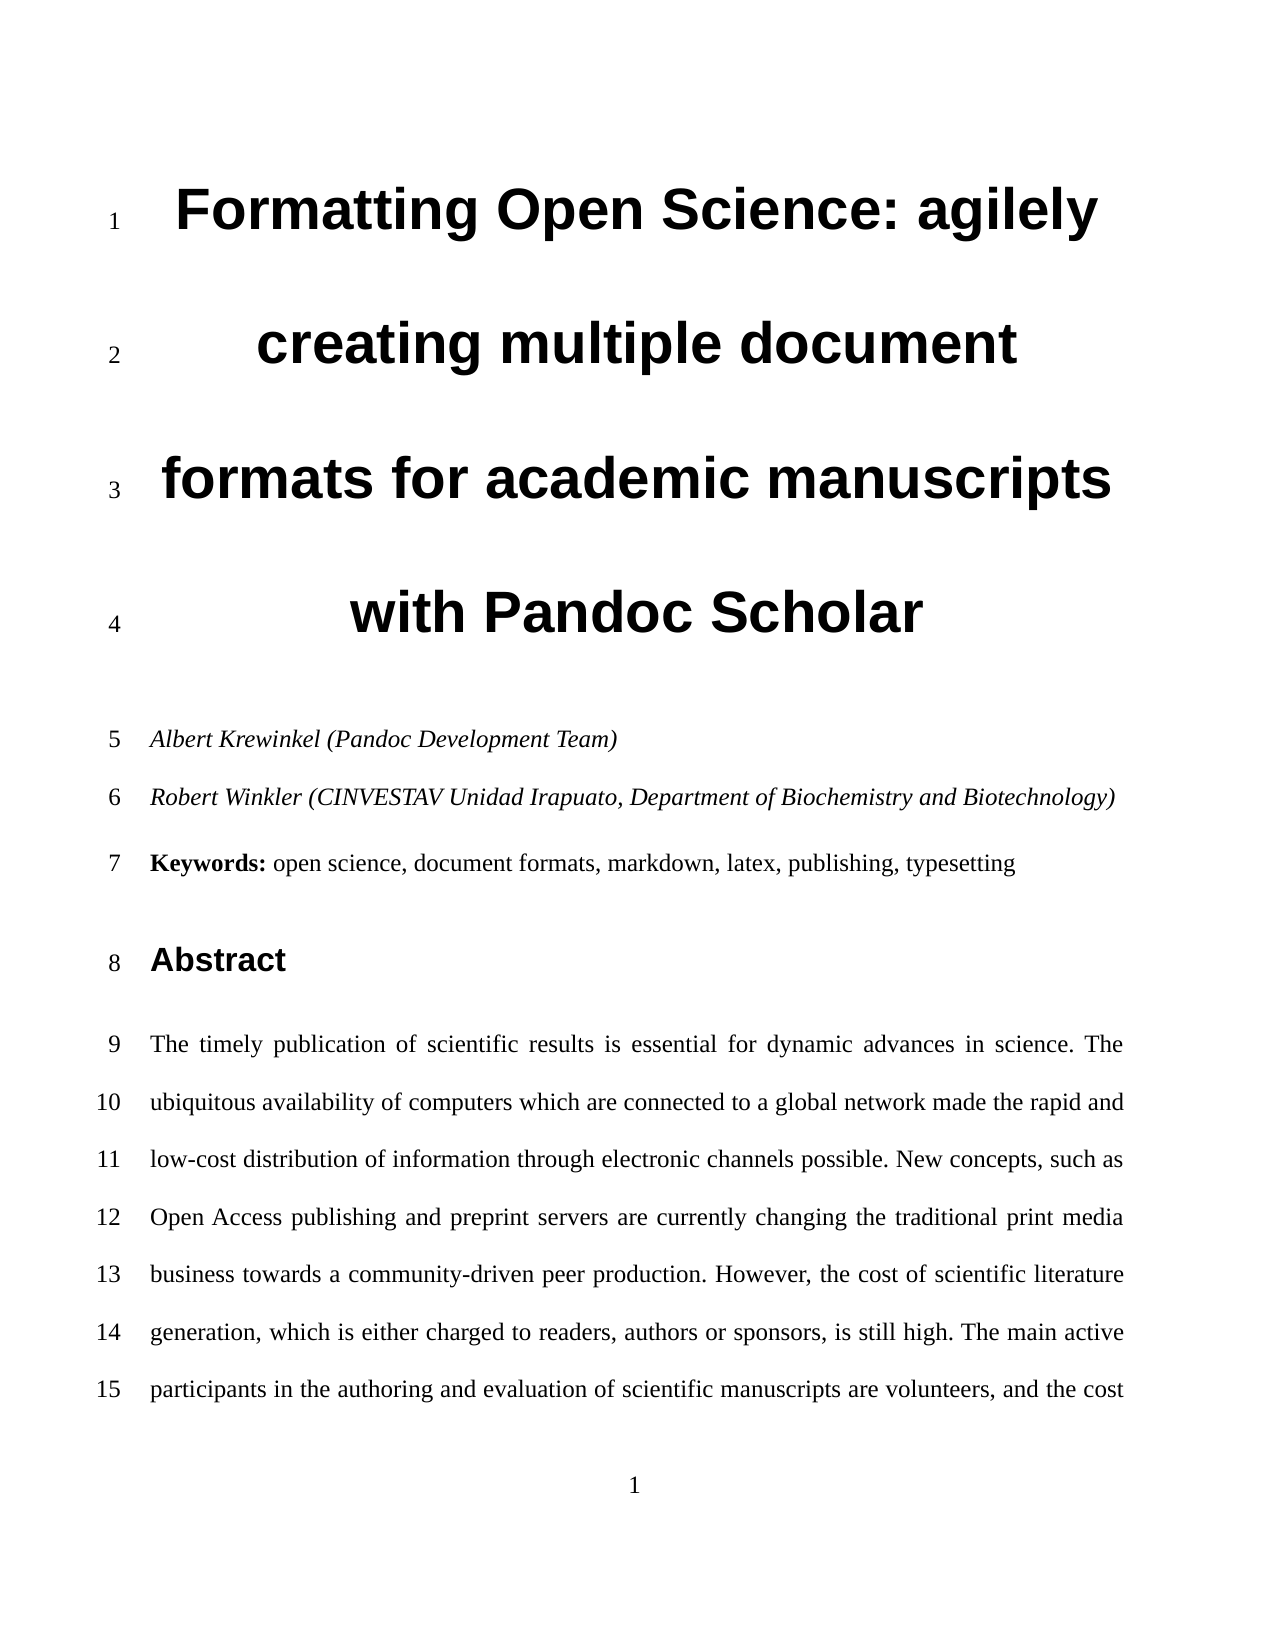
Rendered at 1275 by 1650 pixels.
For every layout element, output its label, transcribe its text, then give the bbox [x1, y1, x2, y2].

text The timely publication of scientific results is essential for dynamic advances in science. The ubiquitous availability of computers which are connected to a global network made the rapid and low-cost distribution of information through electronic channels possible. New concepts, such as Open Access publishing and preprint servers are currently changing the traditional print media business towards a community-driven peer production. However, the cost of scientific literature generation, which is either charged to readers, authors or sponsors, is still high. The main active participants in the authoring and evaluation of scientific manuscripts are volunteers, and the cost [150, 1029, 1125, 1403]
title Formatting Open Science: agilely creating multiple document formats for academic manuscripts with Pandoc Scholar [150, 175, 1125, 644]
text Albert Krewinkel (Pandoc Development Team) [150, 724, 1125, 753]
text Robert Winkler (CINVESTAV Unidad Irapuato, Department of Biochemistry and Biotechnology) [150, 782, 1125, 810]
text Keywords: open science, document formats, markdown, latex, publishing, typesetting [150, 848, 1125, 877]
subtitle Abstract [150, 939, 1125, 978]
